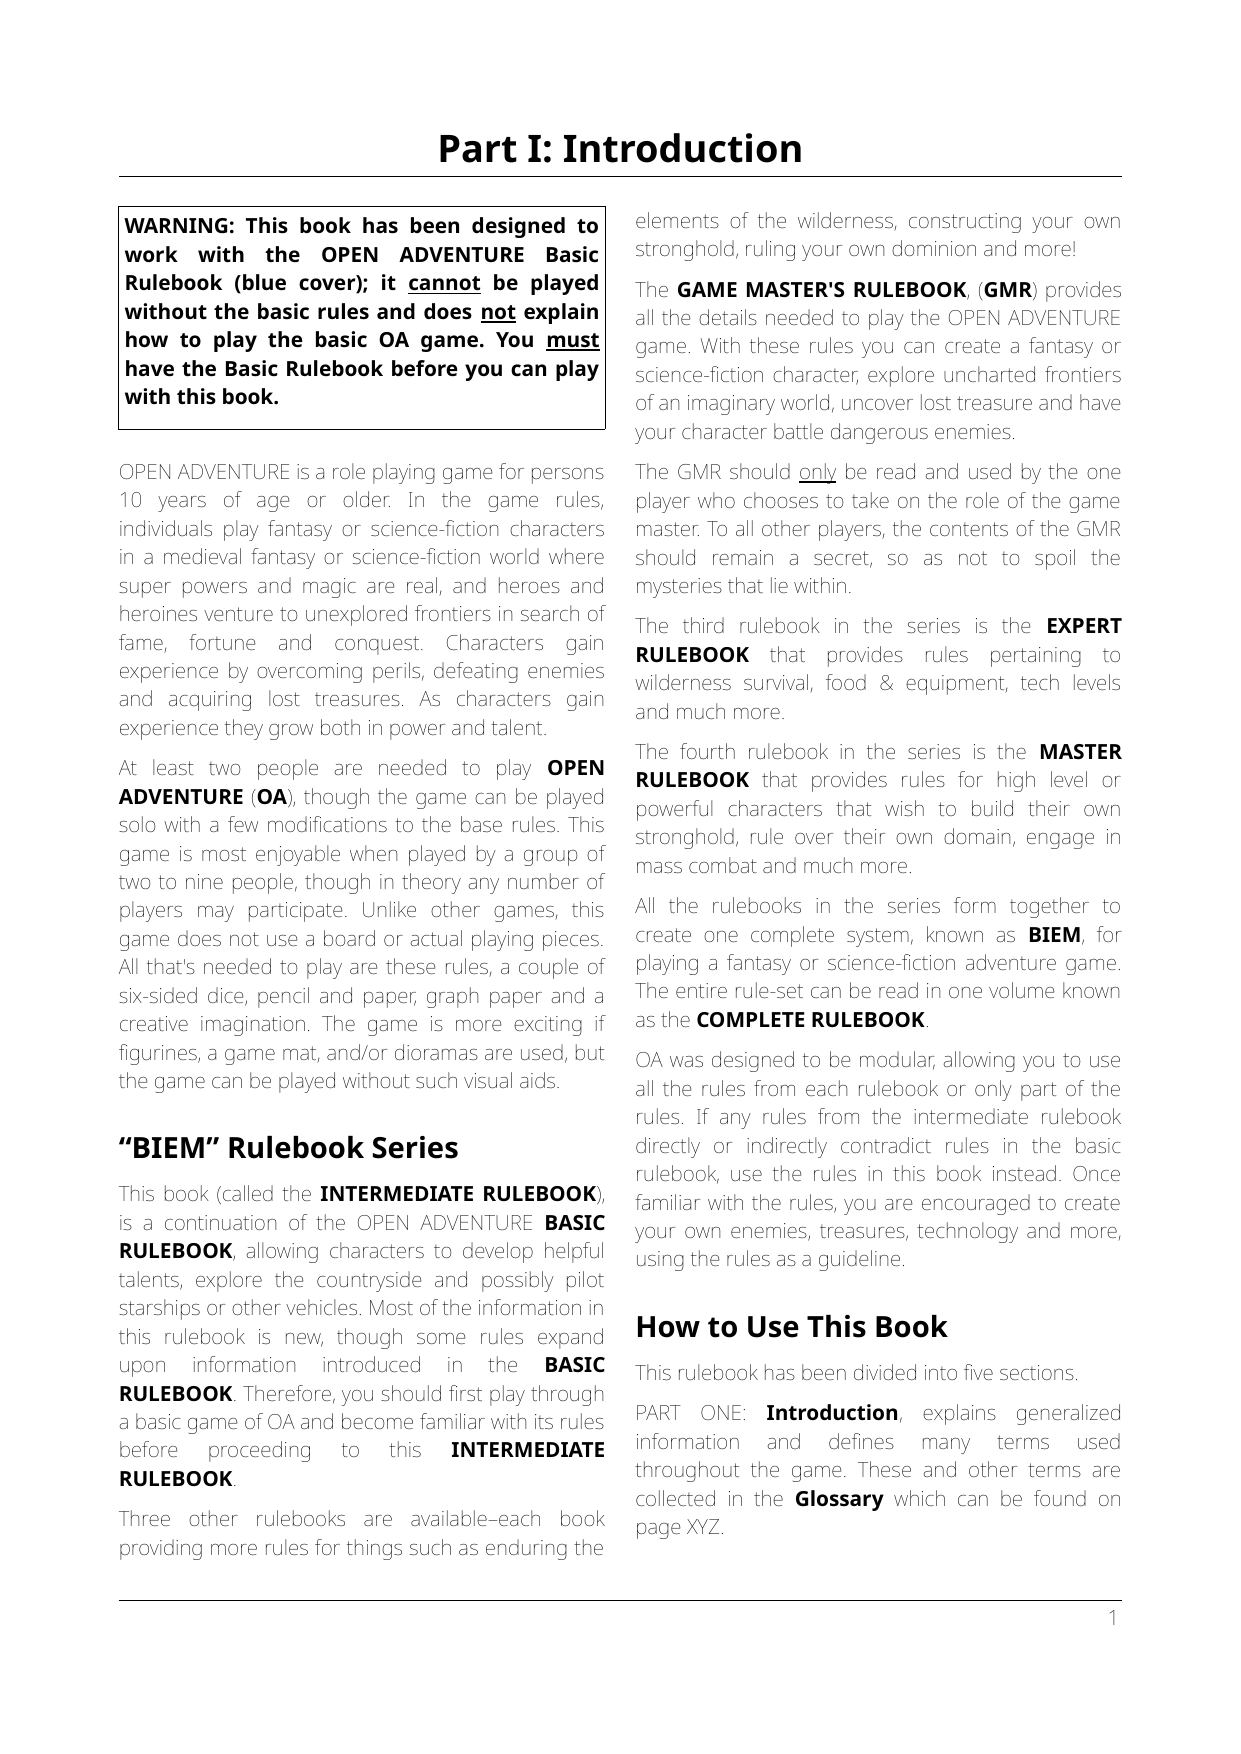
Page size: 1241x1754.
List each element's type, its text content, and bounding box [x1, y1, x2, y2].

text Three other rulebooks are available–each book providing more rules for things such as enduring the [118, 1504, 605, 1561]
text OPEN ADVENTURE is a role playing game for persons 10 years of age or older. In the game rules, individuals play fantasy or science-fiction characters in a medieval fantasy or science-fiction world where super powers and magic are real, and heroes and heroines venture to unexplored frontiers in search of fame, fortune and conquest. Characters gain experience by overcoming perils, defeating enemies and acquiring lost treasures. As characters gain experience they grow both in power and talent. [118, 430, 605, 741]
text PART ONE: Introduction, explains generalized information and defines many terms used throughout the game. These and other terms are collected in the Glossary which can be found on page XYZ. [635, 1398, 1122, 1541]
subtitle “BIEM” Rulebook Series [118, 1127, 605, 1167]
text This book (called the INTERMEDIATE RULEBOOK), is a continuation of the OPEN ADVENTURE BASIC RULEBOOK, allowing characters to develop helpful talents, explore the countryside and possibly pilot starships or other vehicles. Most of the information in this rulebook is new, though some rules expand upon information introduced in the BASIC RULEBOOK. Therefore, you should first play through a basic game of OA and become familiar with its rules before proceeding to this INTERMEDIATE RULEBOOK. [118, 1179, 605, 1492]
text The third rulebook in the series is the EXPERT RULEBOOK that provides rules pertaining to wilderness survival, food & equipment, tech levels and much more. [635, 611, 1122, 725]
text elements of the wilderness, constructing your own stronghold, ruling your own dominion and more! [635, 206, 1122, 263]
text All the rulebooks in the series form together to create one complete system, known as BIEM, for playing a fantasy or science-fiction adventure game. The entire rule-set can be read in one volume known as the COMPLETE RULEBOOK. [635, 891, 1122, 1033]
text This rulebook has been divided into five sections. [635, 1358, 1122, 1386]
text The GAME MASTER'S RULEBOOK, (GMR) provides all the details needed to play the OPEN ADVENTURE game. With these rules you can create a fantasy or science-fiction character, explore uncharted frontiers of an imaginary world, uncover lost treasure and have your character battle dangerous enemies. [635, 275, 1122, 445]
text The fourth rulebook in the series is the MASTER RULEBOOK that provides rules for high level or powerful characters that wish to build their own stronghold, rule over their own domain, engage in mass combat and much more. [635, 737, 1122, 879]
text OA was designed to be modular, allowing you to use all the rules from each rulebook or only part of the rules. If any rules from the intermediate rulebook directly or indirectly contradict rules in the basic rulebook, use the rules in this book instead. Once familiar with the rules, you are encouraged to create your own enemies, treasures, technology and more, using the rules as a guideline. [635, 1046, 1122, 1273]
text The GMR should only be read and used by the one player who chooses to take on the role of the game master. To all other players, the contents of the GMR should remain a secret, so as not to spoil the mysteries that lie within. [635, 457, 1122, 599]
subtitle How to Use This Book [635, 1306, 1122, 1346]
table_header WARNING: This book has been designed to work with the OPEN ADVENTURE Basic Rulebook (blue cover); it cannot be played without the basic rules and does not explain how to play the basic OA game. You must have the Basic Rulebook before you can play with this book. [119, 207, 605, 428]
text At least two people are needed to play OPEN ADVENTURE (OA), though the game can be played solo with a few modifications to the base rules. This game is most enjoyable when played by a group of two to nine people, though in theory any number of players may participate. Unlike other games, this game does not use a board or actual playing pieces. All that's needed to play are these rules, a couple of six-sided dice, pencil and paper, graph paper and a creative imagination. The game is more exciting if figurines, a game mat, and/or dioramas are used, but the game can be played without such visual aids. [118, 753, 605, 1094]
